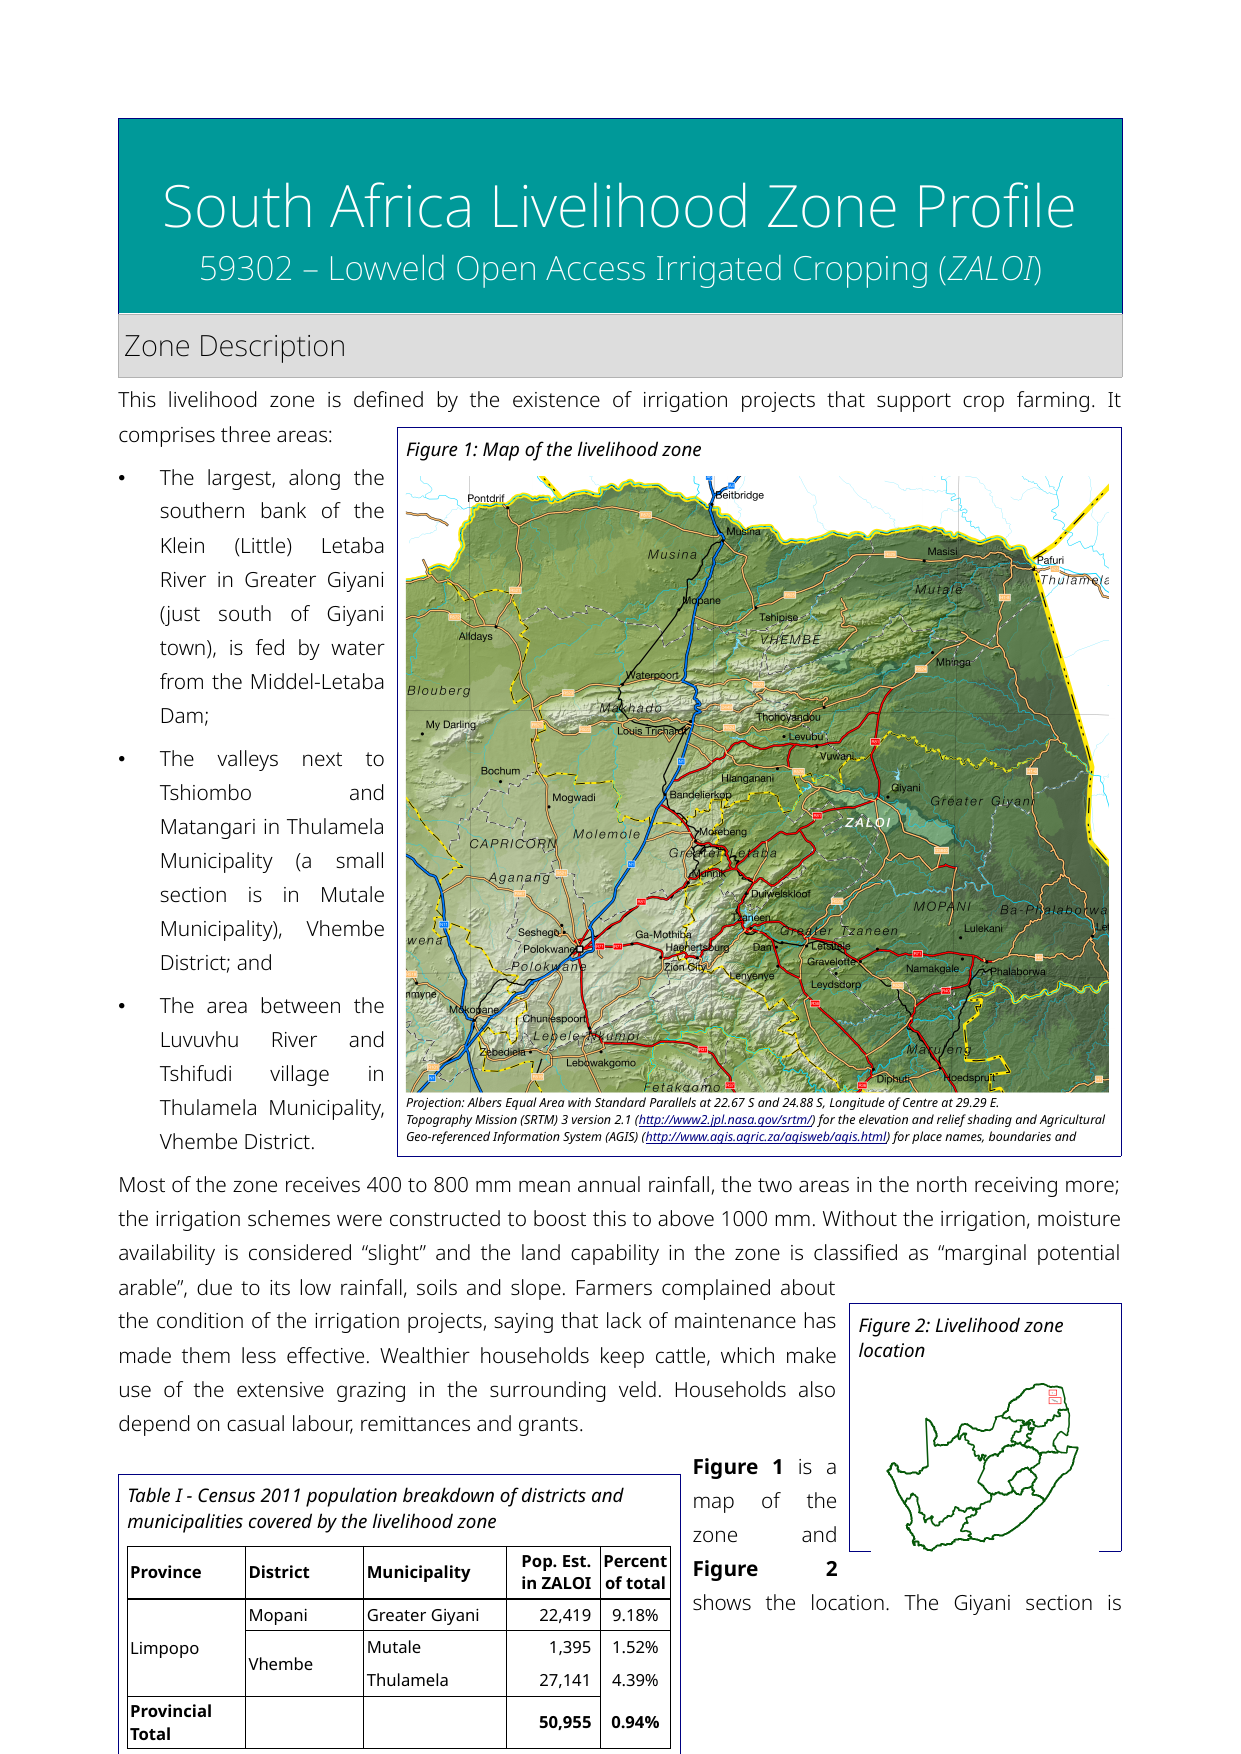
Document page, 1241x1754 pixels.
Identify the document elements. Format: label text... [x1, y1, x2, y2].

table_cell 9.18% [601, 1600, 670, 1630]
table_cell Mutale [364, 1631, 506, 1663]
text Figure 1: Map of the livelihood zone [406, 436, 1112, 461]
text Figure 1 is a map of the zone and Figure 2 shows the location. The Giyani section is [118, 1452, 1122, 1616]
table_header Pop. Est. in ZALOI [507, 1547, 600, 1598]
text Table I - Census 2011 population breakdown of districts and municipalities covered by the livelihood zone [127, 1482, 671, 1533]
text Projection: Albers Equal Area with Standard Parallels at 22.67 S and 24.88 S, Longitude of Centre at 29.29 E. [406, 1092, 1112, 1111]
table_cell 0.94% [601, 1696, 670, 1748]
table_cell Thulamela [364, 1663, 506, 1696]
text Most of the zone receives 400 to 800 mm mean annual rainfall, the two areas in the north receiving more; the irrigation schemes were constructed to boost this to above 1000 mm. Without the irrigation, moisture availability is considered “slight” and the land capability in the zone is classified as “marginal potential arable”, due to its low rainfall, soils and slope. Farmers complained about the condition of the irrigation projects, saying that lack of maintenance has made them less effective. Wealthier households keep cattle, which make use of the extensive grazing in the surrounding veld. Households also depend on casual labour, remittances and grants. [850, 1304, 1121, 1551]
table_cell Limpopo [128, 1600, 245, 1696]
table_cell Vhembe [246, 1631, 363, 1696]
text Sources of data: Open Street Map, Highways (http://wiki.openstreetmap.org/wiki/Planet.osm) for the road lines, Shuttle Radar Topography Mission (SRTM) 3 version 2.1 (http://www2.jpl.nasa.gov/srtm/) for the elevation and relief shading and Agricultural Geo-referenced Information System (AGIS) (http://www.agis.agric.za/agisweb/agis.html) for place names, boundaries and rivers. [406, 1111, 1112, 1147]
text [406, 474, 1112, 479]
text This livelihood zone is defined by the existence of irrigation projects that support crop farming. It comprises three areas: [398, 428, 1121, 1156]
table_header Zone Description [119, 315, 1122, 377]
table_cell 4.39% [601, 1663, 670, 1696]
table_header Percent of total [601, 1547, 670, 1598]
picture [871, 1375, 905, 1433]
text Figure 2: Livelihood zone location [858, 1312, 1112, 1363]
list The valleys next to Tshiombo and Matangari in Thulamela Municipality (a small section is in Mutale Municipality), Vhembe District; and [118, 744, 397, 977]
list The area between the Luvuvhu River and Tshifudi village in Thulamela Municipality, Vhembe District. [118, 991, 397, 1156]
text Most of the zone receives 400 to 800 mm mean annual rainfall, the two areas in the north receiving more; the irrigation schemes were constructed to boost this to above 1000 mm. Without the irrigation, moisture availability is considered “slight” and the land capability in the zone is classified as “marginal potential arable”, due to its low rainfall, soils and slope. Farmers complained about the condition of the irrigation projects, saying that lack of maintenance has made them less effective. Wealthier households keep cattle, which make use of the extensive grazing in the surrounding veld. Households also depend on casual labour, remittances and grants. [118, 1170, 1122, 1437]
table_header District [246, 1547, 363, 1598]
table_header Municipality [364, 1547, 506, 1598]
table_cell 22,419 [507, 1600, 600, 1630]
table_cell [364, 1697, 506, 1748]
table_cell [246, 1697, 363, 1748]
list The largest, along the southern bank of the Klein (Little) Letaba River in Greater Giyani (just south of Giyani town), is fed by water from the Middel-Letaba Dam; [118, 463, 397, 729]
text This livelihood zone is defined by the existence of irrigation projects that support crop farming. It comprises three areas: [118, 386, 1122, 448]
table_cell 27,141 [507, 1663, 600, 1696]
table_cell 1,395 [507, 1631, 600, 1663]
picture [405, 476, 602, 1094]
table_header South Africa Livelihood Zone Profile 59302 – Lowveld Open Access Irrigated Cropping (ZALOI) [119, 119, 1122, 313]
table_cell Mopani [246, 1600, 363, 1630]
table_cell Provincial Total [128, 1697, 245, 1748]
table_cell 50,955 [507, 1697, 600, 1748]
table_cell Greater Giyani [364, 1600, 506, 1630]
table_header Province [128, 1547, 245, 1598]
table_cell 1.52% [601, 1631, 670, 1663]
text Most of the zone receives 400 to 800 mm mean annual rainfall, the two areas in the north receiving more; the irrigation schemes were constructed to boost this to above 1000 mm. Without the irrigation, moisture availability is considered “slight” and the land capability in the zone is classified as “marginal potential arable”, due to its low rainfall, soils and slope. Farmers complained about the condition of the irrigation projects, saying that lack of maintenance has made them less effective. Wealthier households keep cattle, which make use of the extensive grazing in the surrounding veld. Households also depend on casual labour, remittances and grants. [119, 1475, 680, 1754]
